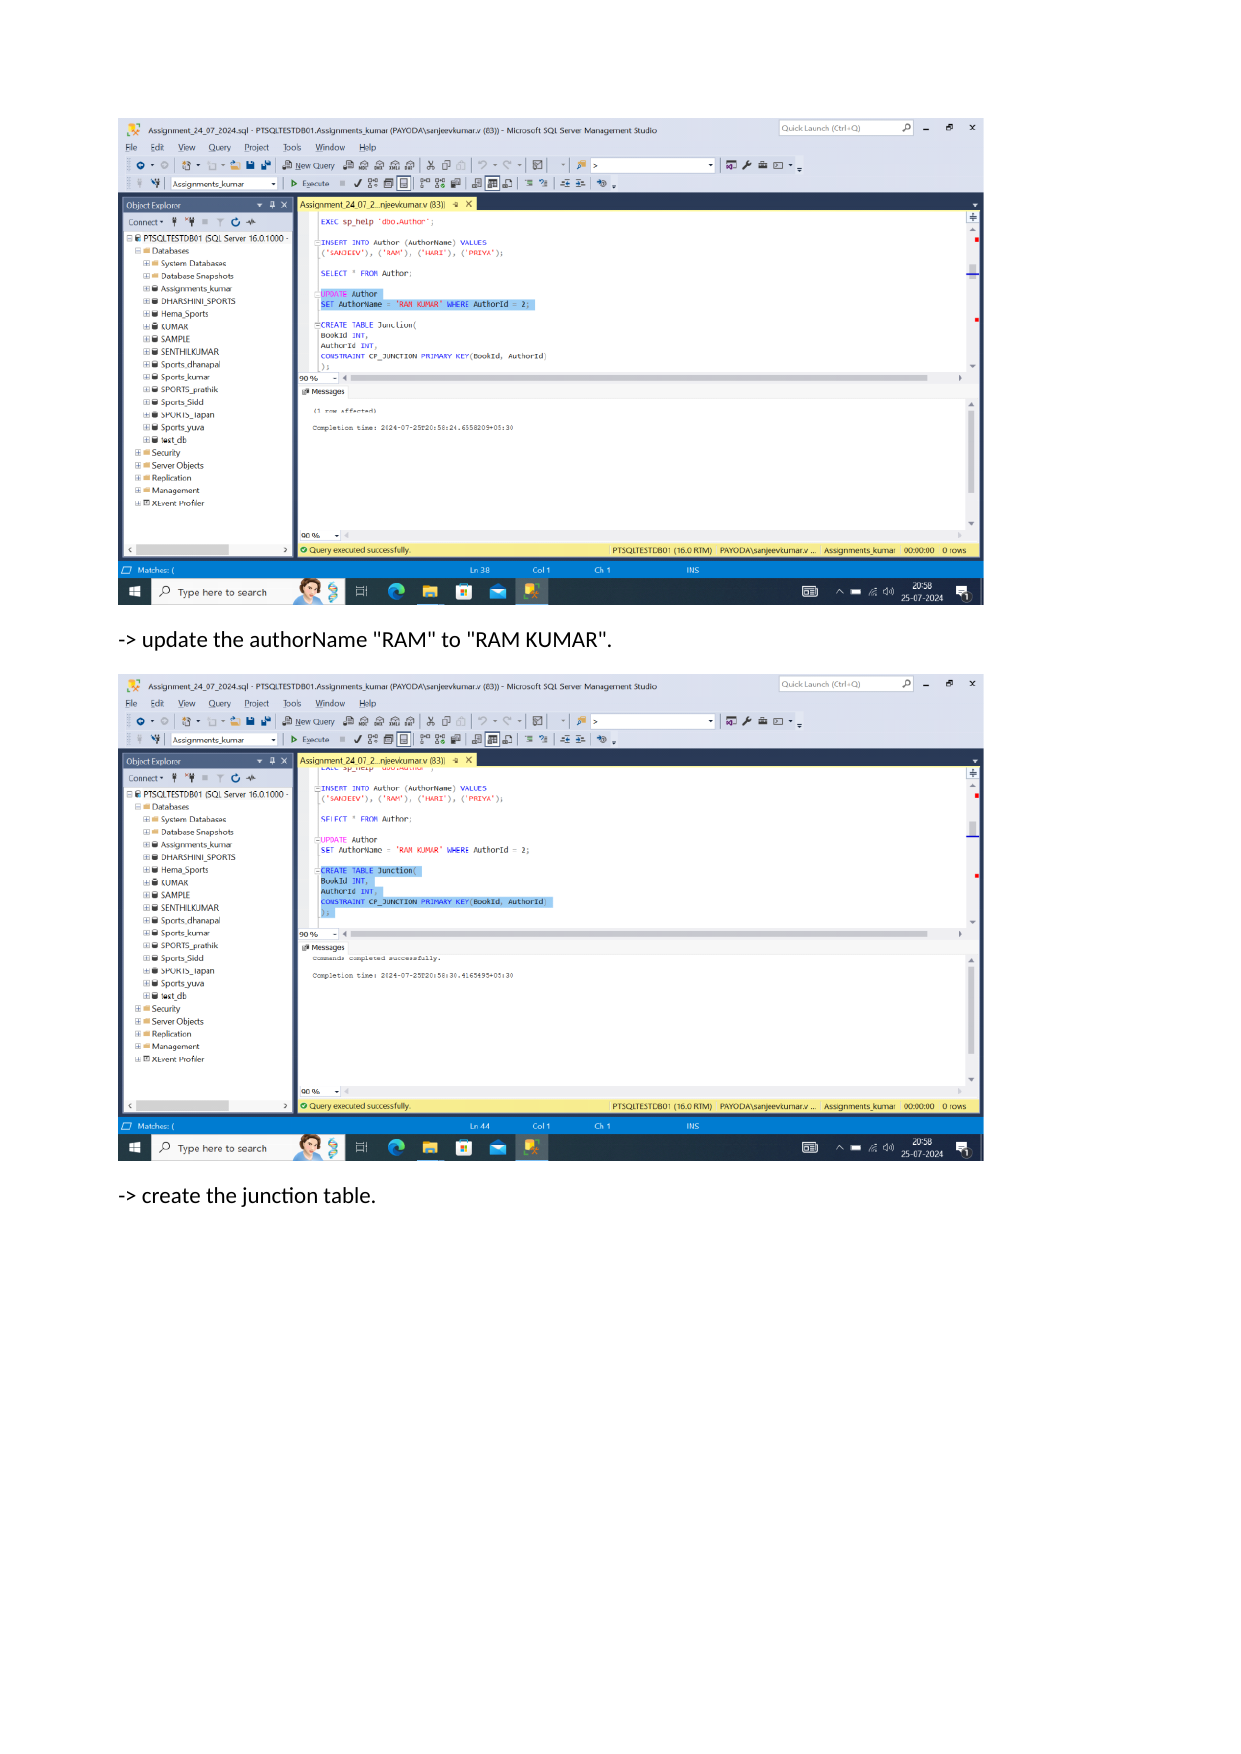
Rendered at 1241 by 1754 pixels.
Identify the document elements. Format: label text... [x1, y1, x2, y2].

text -> update the authorName "RAM" to "RAM KUMAR". [118, 625, 1122, 653]
text -> create the junction table. [118, 1182, 1122, 1209]
